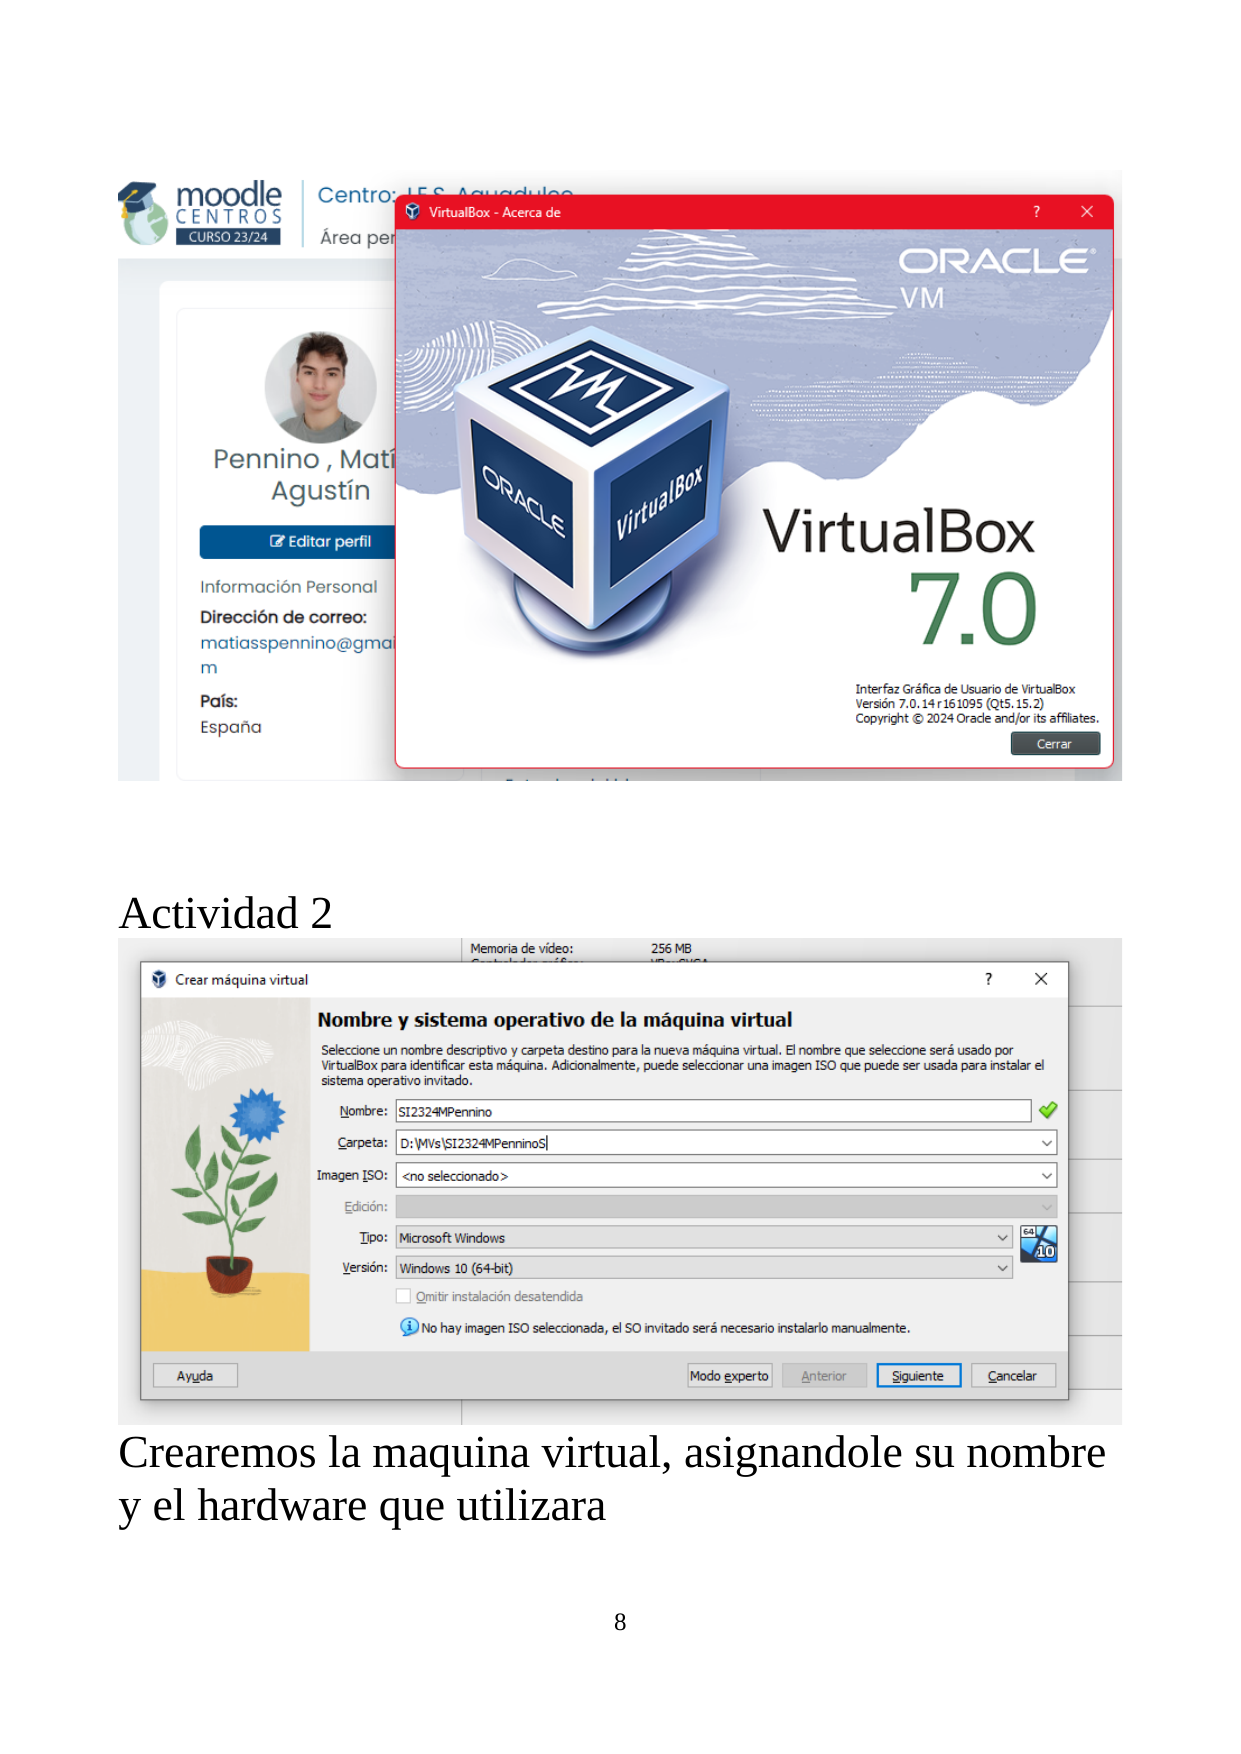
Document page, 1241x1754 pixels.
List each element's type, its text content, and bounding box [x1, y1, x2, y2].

text Crearemos la maquina virtual, asignandole su nombre y el hardware que utilizara [118, 1425, 1122, 1530]
picture [118, 938, 1123, 1425]
text Actividad 2 [118, 886, 1122, 938]
picture [118, 170, 1123, 781]
